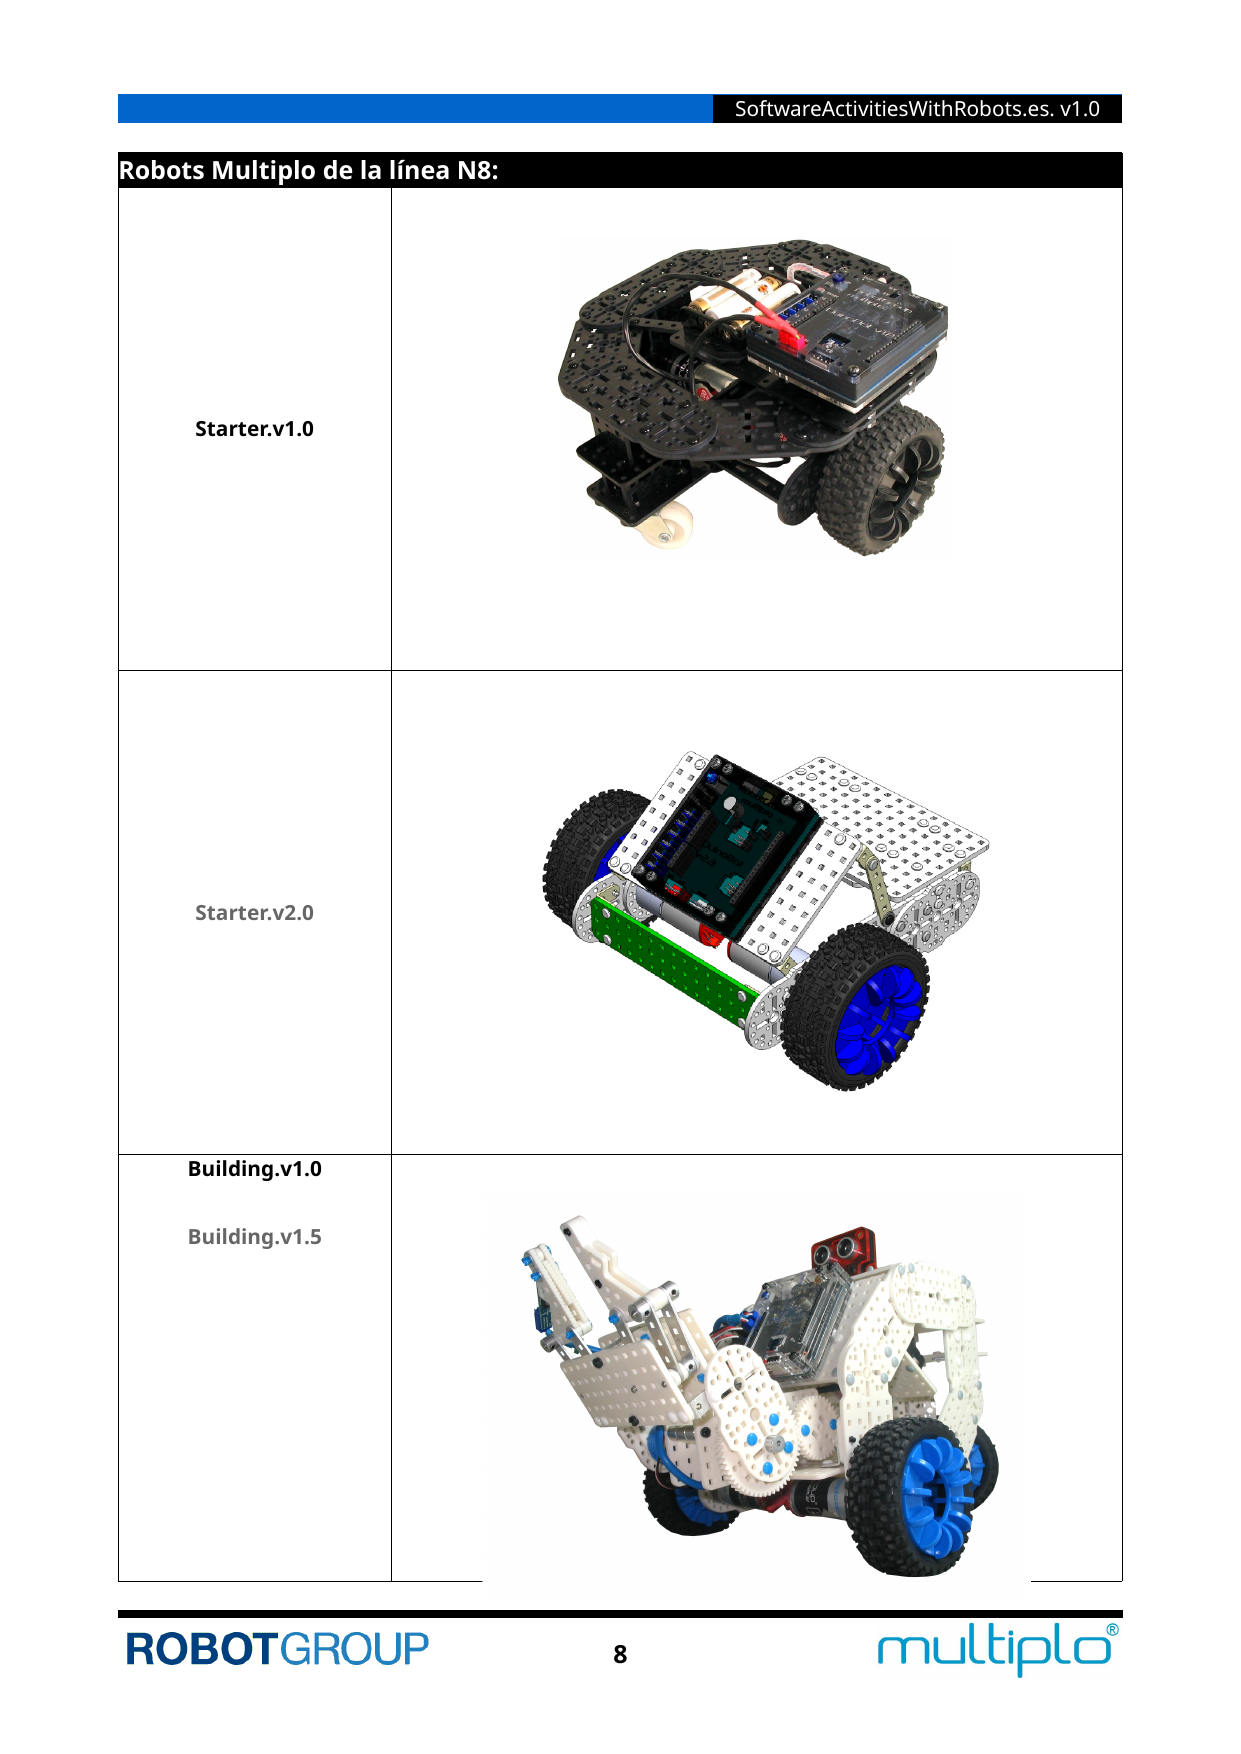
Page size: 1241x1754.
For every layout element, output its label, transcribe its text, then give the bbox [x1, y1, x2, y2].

picture [557, 237, 956, 561]
table_cell [392, 671, 1122, 1154]
picture [118, 1622, 434, 1673]
table_cell [392, 1155, 1122, 1581]
table_cell Building.v1.0 Building.v1.5 [119, 1155, 391, 1581]
picture [482, 1192, 1031, 1604]
picture [484, 705, 1029, 1126]
table_cell Starter.v1.0 [119, 188, 391, 670]
picture [877, 1622, 1123, 1679]
table_cell Starter.v2.0 [119, 671, 391, 1154]
table_cell [392, 188, 1122, 670]
